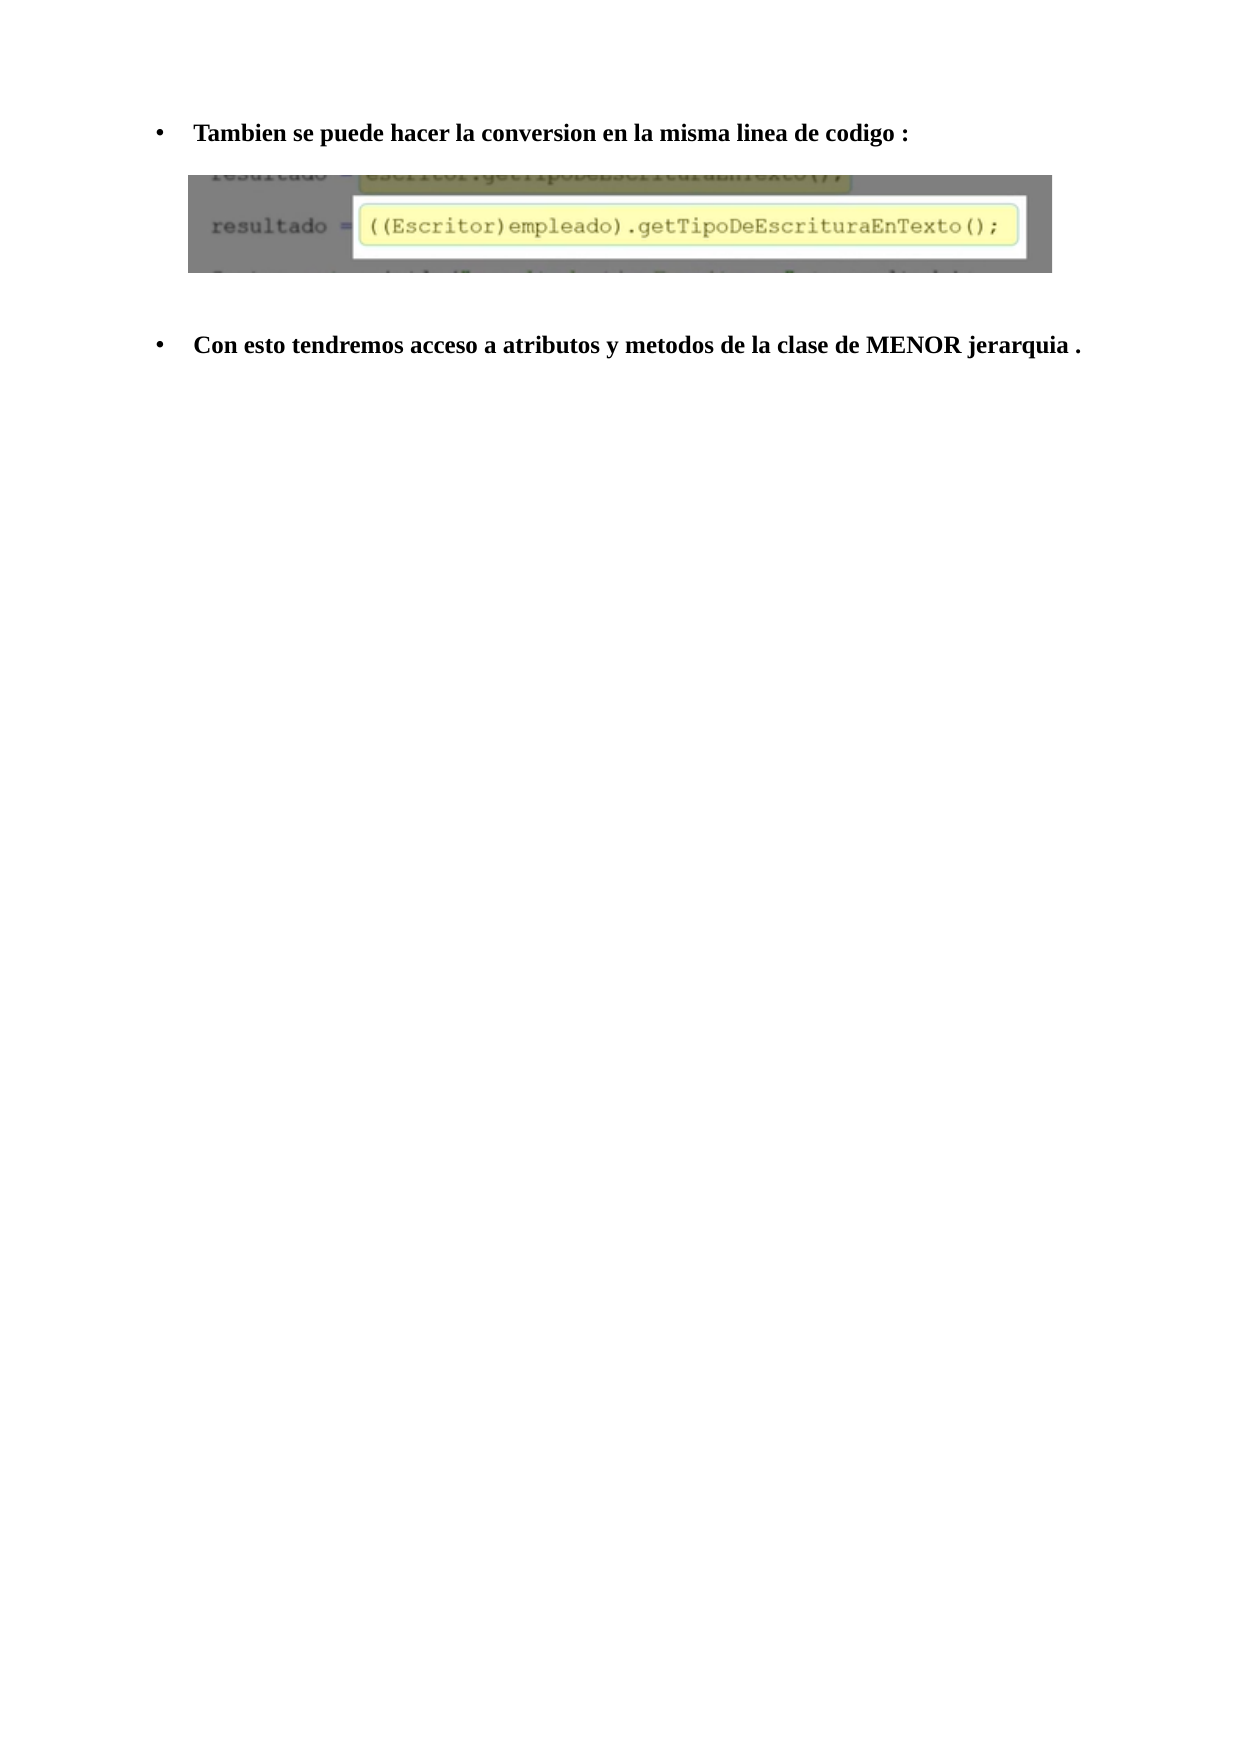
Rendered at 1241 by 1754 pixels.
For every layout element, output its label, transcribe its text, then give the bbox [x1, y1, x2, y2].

picture [188, 175, 1053, 273]
list Con esto tendremos acceso a atributos y metodos de la clase de MENOR jerarquia . [156, 330, 1122, 359]
list Tambien se puede hacer la conversion en la misma linea de codigo : [156, 118, 1122, 147]
